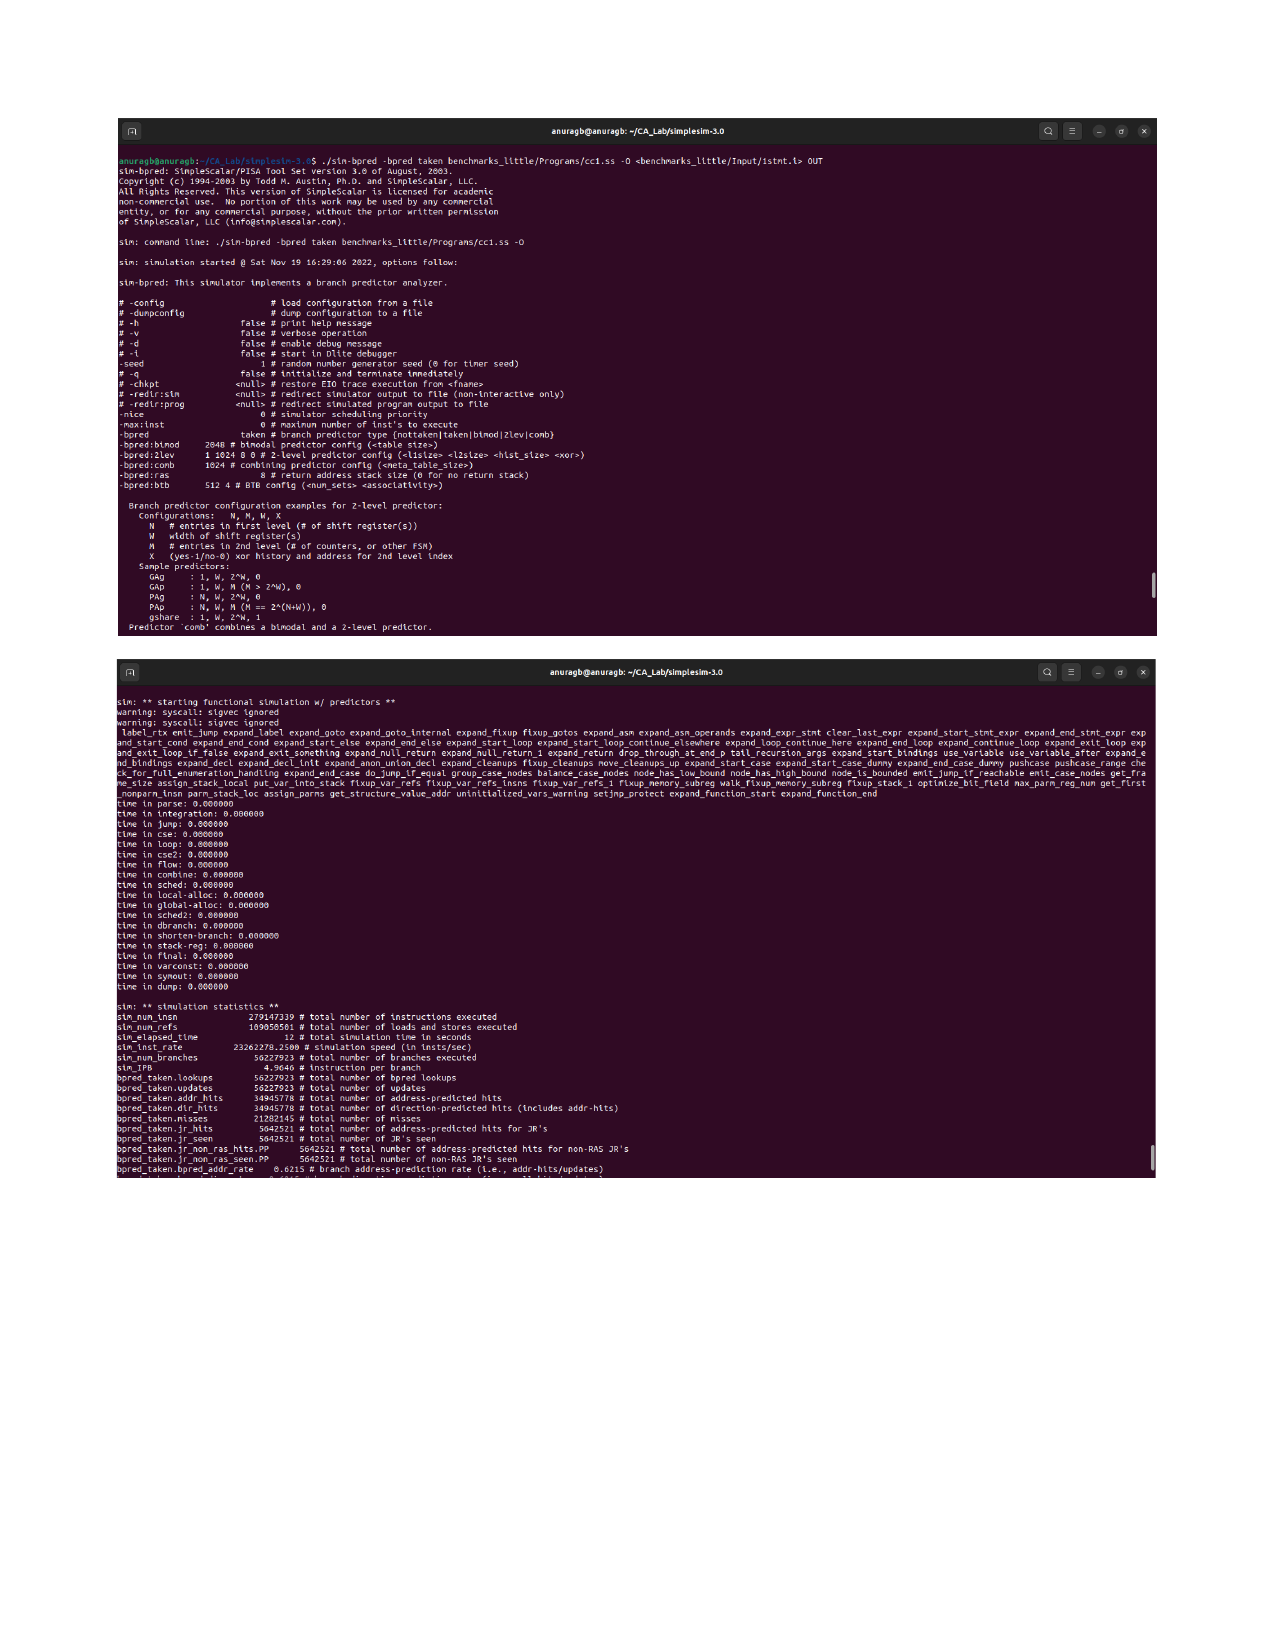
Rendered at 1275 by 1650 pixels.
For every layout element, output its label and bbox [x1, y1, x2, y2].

picture [116, 659, 1156, 1178]
picture [118, 118, 1157, 636]
